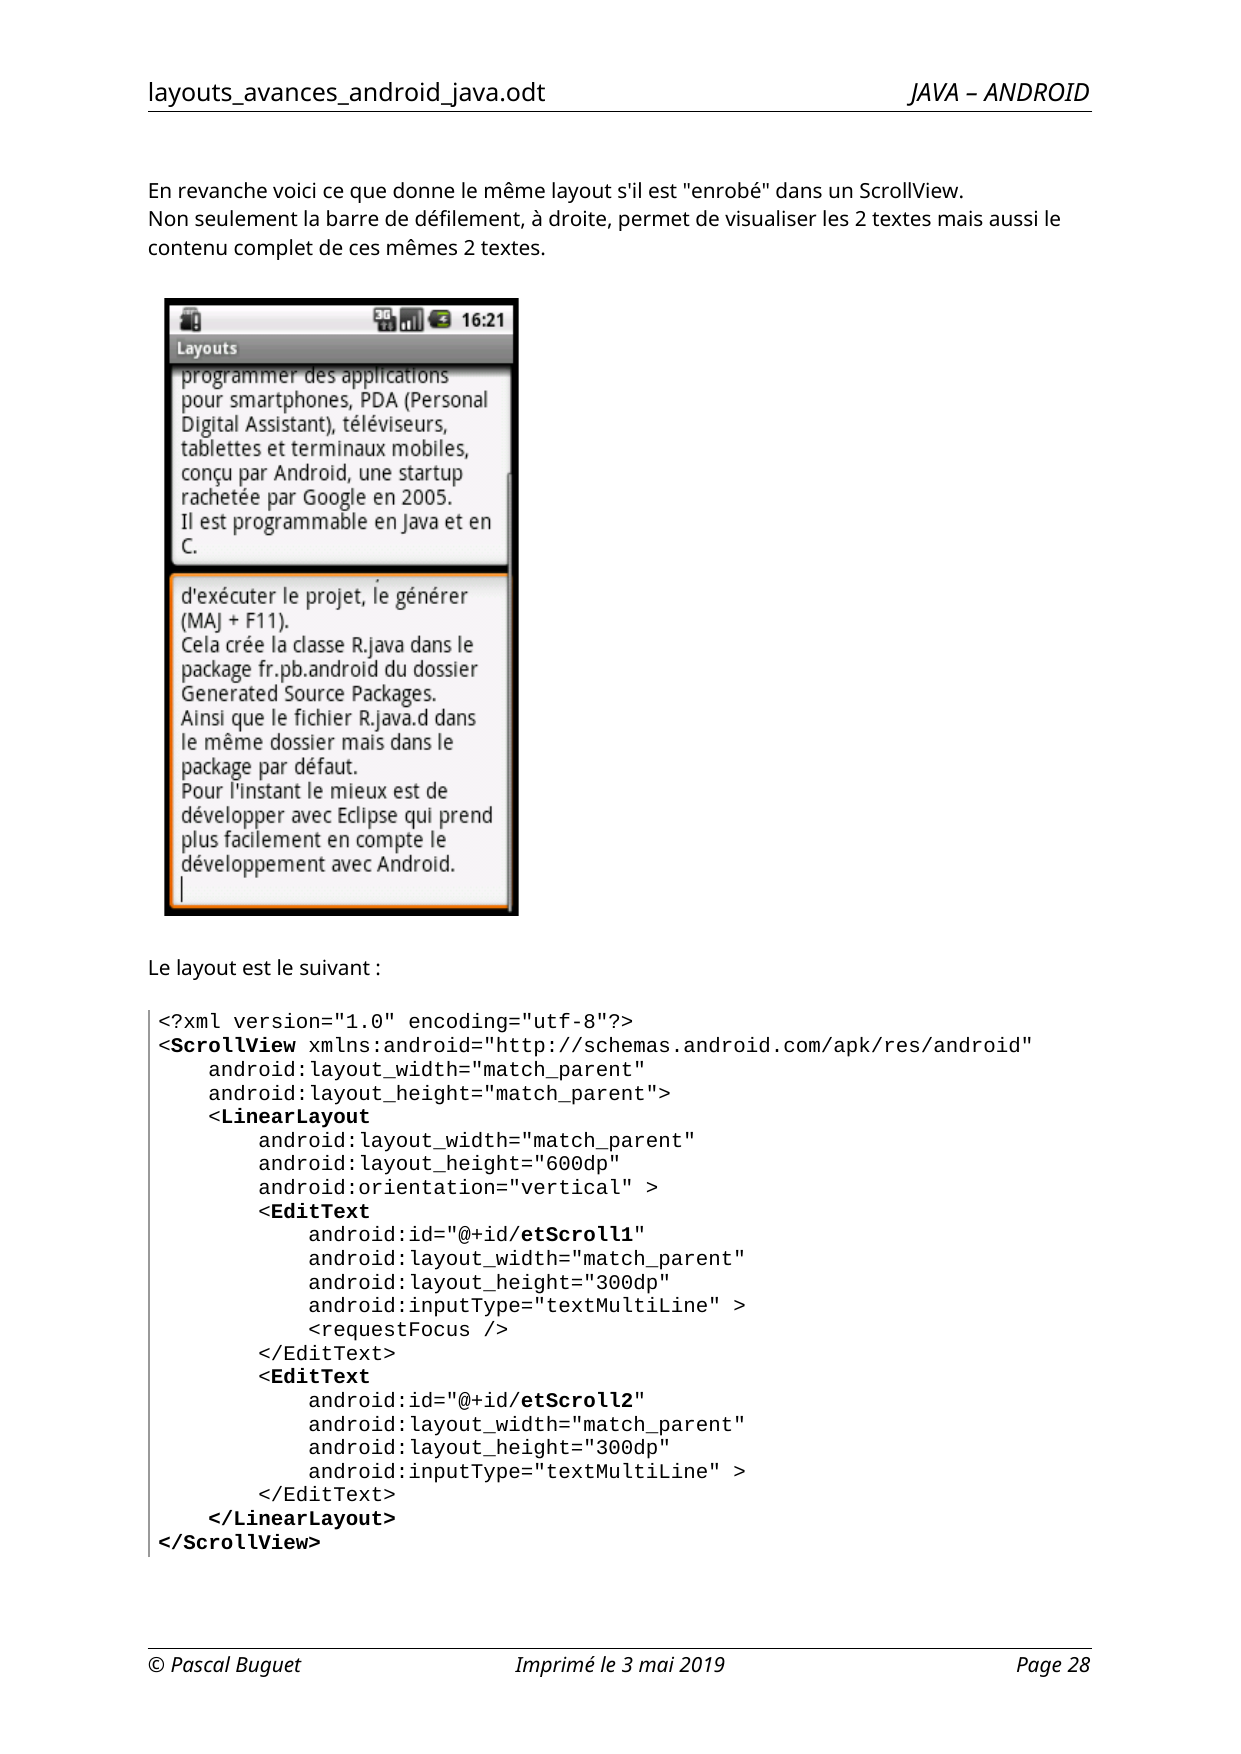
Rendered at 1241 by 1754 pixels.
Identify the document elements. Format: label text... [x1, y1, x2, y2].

text <ScrollView xmlns:android="http://schemas.android.com/apk/res/android" [150, 1035, 1092, 1059]
text </ScrollView> [150, 1532, 1092, 1557]
text Le layout est le suivant : [148, 953, 1092, 981]
text Non seulement la barre de défilement, à droite, permet de visualiser les 2 textes mais aussi le contenu complet de ces mêmes 2 textes. [148, 204, 1092, 261]
text <LinearLayout [150, 1106, 1092, 1130]
text En revanche voici ce que donne le même layout s'il est "enrobé" dans un ScrollView. [148, 176, 1092, 204]
text android:id="@+id/etScroll1" [150, 1224, 1092, 1248]
text <EditText [150, 1201, 1092, 1224]
text </EditText> [150, 1484, 1092, 1508]
text android:layout_width="match_parent" [150, 1413, 1092, 1437]
text android:id="@+id/etScroll2" [150, 1390, 1092, 1413]
text </LinearLayout> [150, 1508, 1092, 1532]
text android:layout_width="match_parent" [150, 1248, 1092, 1272]
text android:layout_height="match_parent"> [150, 1082, 1092, 1106]
text </EditText> [150, 1343, 1092, 1366]
text android:layout_height="600dp" [150, 1153, 1092, 1177]
text android:inputType="textMultiLine" > [150, 1295, 1092, 1319]
text <requestFocus /> [150, 1319, 1092, 1343]
text android:inputType="textMultiLine" > [150, 1461, 1092, 1484]
text <?xml version="1.0" encoding="utf-8"?> [148, 1009, 1092, 1035]
text android:layout_height="300dp" [150, 1437, 1092, 1461]
text <EditText [150, 1366, 1092, 1390]
text android:layout_height="300dp" [150, 1272, 1092, 1295]
text android:orientation="vertical" > [150, 1177, 1092, 1201]
text android:layout_width="match_parent" [150, 1059, 1092, 1082]
text android:layout_width="match_parent" [150, 1130, 1092, 1153]
